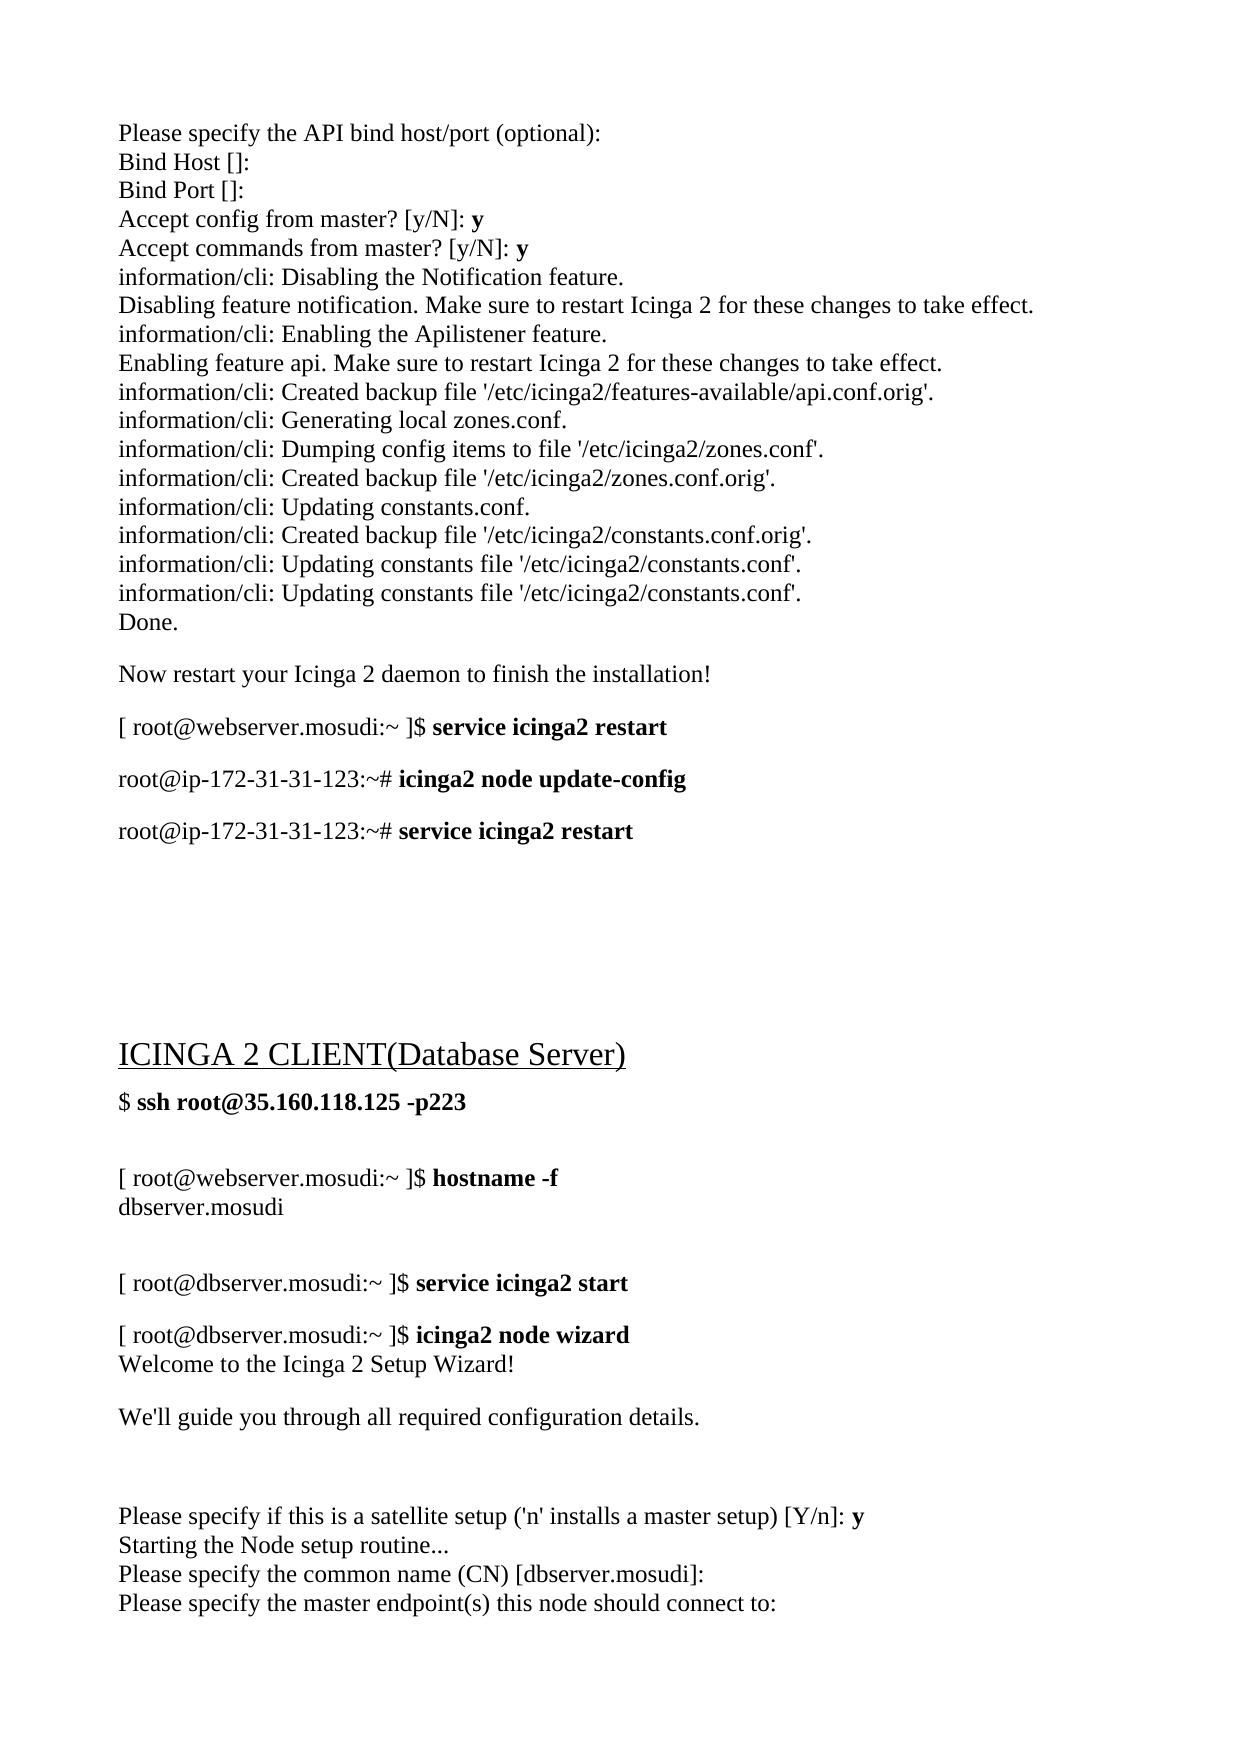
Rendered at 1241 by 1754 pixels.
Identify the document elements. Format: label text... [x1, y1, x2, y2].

text [ root@webserver.mosudi:~ ]$ service icinga2 restart [118, 712, 1122, 740]
text root@ip-172-31-31-123:~# service icinga2 restart [118, 816, 1122, 845]
text Please specify the master endpoint(s) this node should connect to: [118, 1588, 1122, 1616]
text $ ssh root@35.160.118.125 -p223 [118, 1087, 1122, 1116]
text information/cli: Disabling the Notification feature. [118, 262, 1122, 291]
text [ root@webserver.mosudi:~ ]$ hostname -f [118, 1163, 1122, 1192]
text Accept commands from master? [y/N]: y [118, 233, 1122, 262]
text [ root@dbserver.mosudi:~ ]$ service icinga2 start [118, 1268, 1122, 1297]
text Now restart your Icinga 2 daemon to finish the installation! [118, 659, 1122, 688]
text Enabling feature api. Make sure to restart Icinga 2 for these changes to take effect. [118, 348, 1122, 377]
text Please specify the API bind host/port (optional): [118, 118, 1122, 147]
text information/cli: Enabling the Apilistener feature. [118, 319, 1122, 348]
text Welcome to the Icinga 2 Setup Wizard! [118, 1349, 1122, 1378]
text [ root@dbserver.mosudi:~ ]$ icinga2 node wizard [118, 1321, 1122, 1349]
text information/cli: Updating constants file '/etc/icinga2/constants.conf'. [118, 549, 1122, 578]
text information/cli: Updating constants.conf. [118, 492, 1122, 521]
text Bind Port []: [118, 176, 1122, 204]
text dbserver.mosudi [118, 1192, 1122, 1221]
text Accept config from master? [y/N]: y [118, 204, 1122, 233]
text Done. [118, 607, 1122, 636]
text Starting the Node setup routine... [118, 1530, 1122, 1559]
text Bind Host []: [118, 147, 1122, 176]
text information/cli: Created backup file '/etc/icinga2/zones.conf.orig'. [118, 463, 1122, 492]
text Please specify if this is a satellite setup ('n' installs a master setup) [Y/n]: y [118, 1501, 1122, 1530]
text information/cli: Updating constants file '/etc/icinga2/constants.conf'. [118, 578, 1122, 607]
text ICINGA 2 CLIENT(Database Server) [118, 1034, 1122, 1073]
text information/cli: Generating local zones.conf. [118, 406, 1122, 434]
text We'll guide you through all required configuration details. [118, 1402, 1122, 1430]
text information/cli: Dumping config items to file '/etc/icinga2/zones.conf'. [118, 434, 1122, 463]
text information/cli: Created backup file '/etc/icinga2/constants.conf.orig'. [118, 521, 1122, 549]
text Disabling feature notification. Make sure to restart Icinga 2 for these changes to take effect. [118, 291, 1122, 319]
text information/cli: Created backup file '/etc/icinga2/features-available/api.conf.orig'. [118, 377, 1122, 406]
text root@ip-172-31-31-123:~# icinga2 node update-config [118, 764, 1122, 793]
text Please specify the common name (CN) [dbserver.mosudi]: [118, 1559, 1122, 1588]
